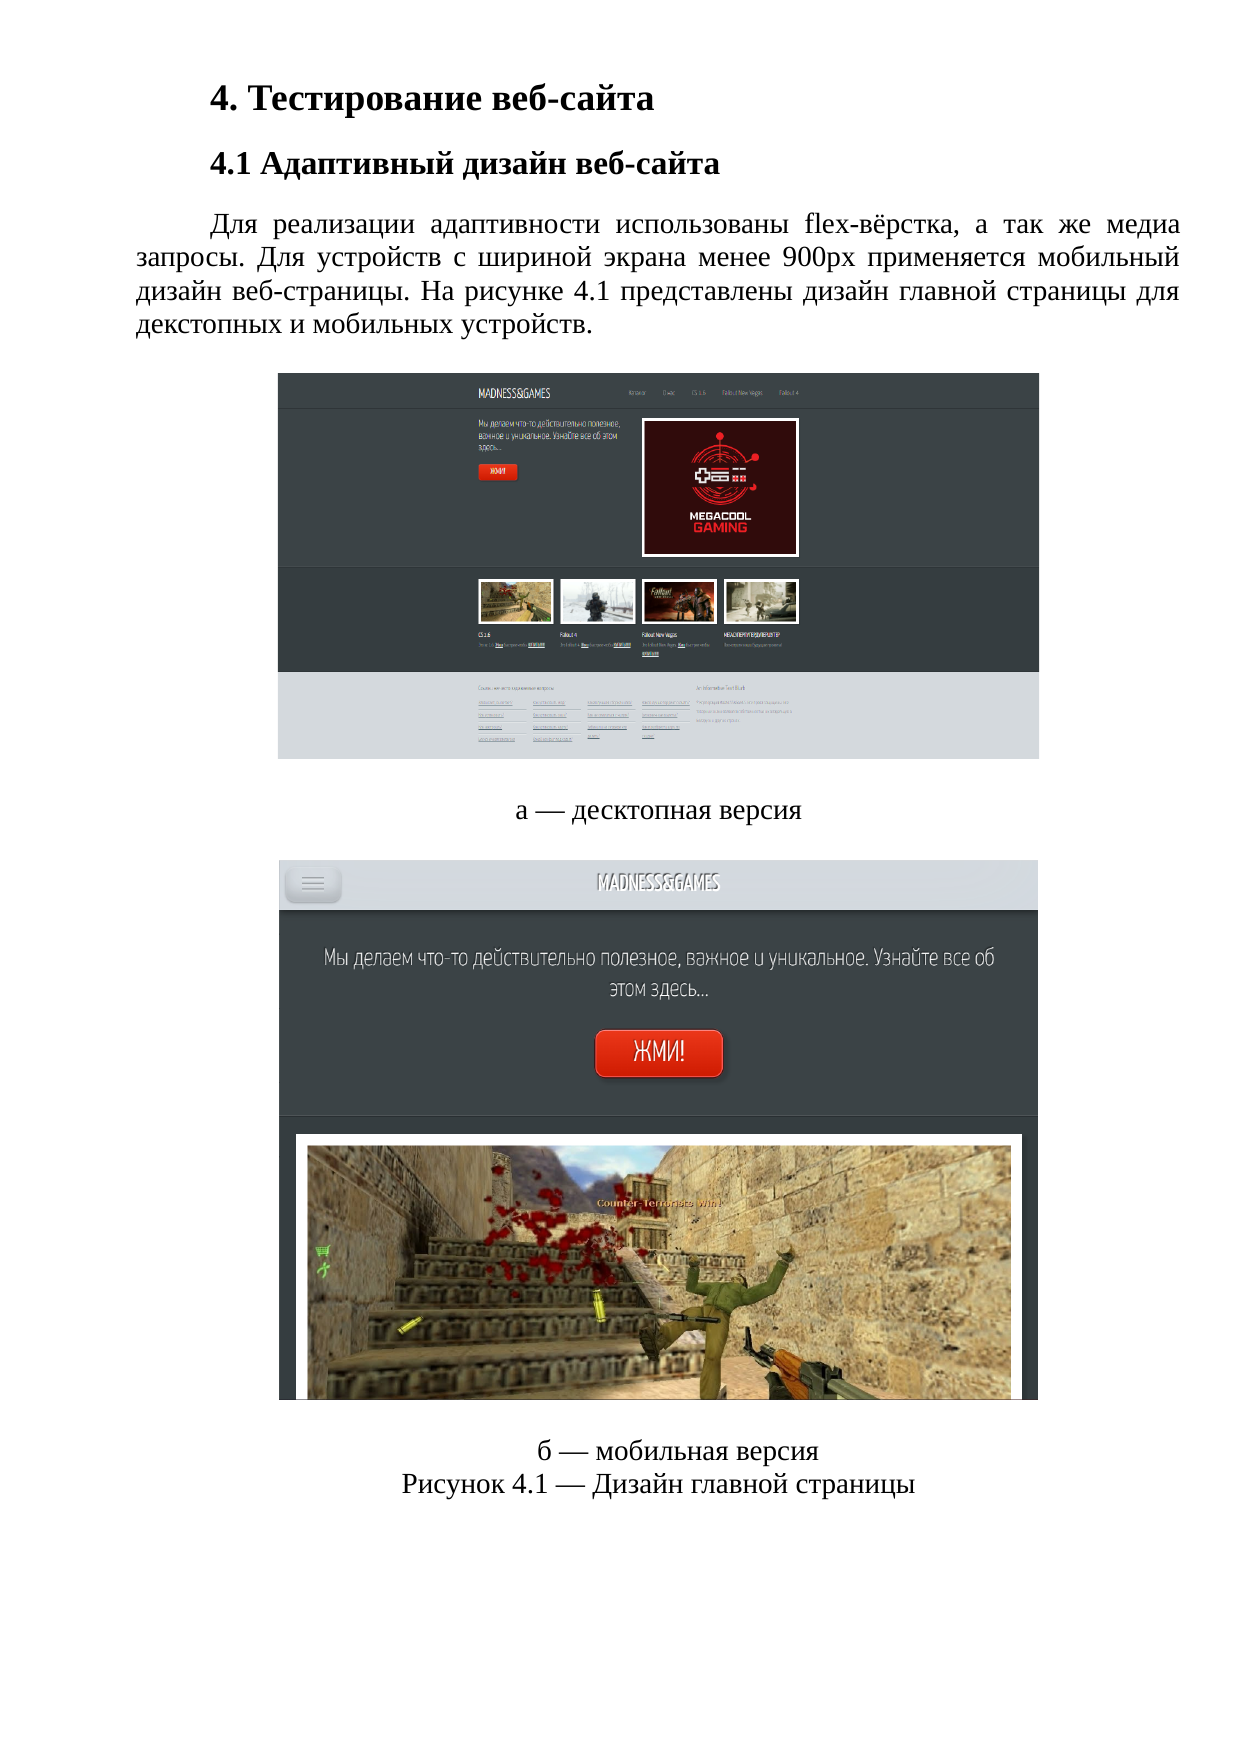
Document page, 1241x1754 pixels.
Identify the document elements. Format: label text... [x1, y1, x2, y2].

subtitle 4.1 Адаптивный дизайн веб-сайта [136, 143, 1181, 181]
text Для реализации адаптивности использованы flex-вёрстка, а так же медиа запросы. Для устройств с шириной экрана менее 900px применяется мобильный дизайн веб-страницы. На рисунке 4.1 представлены дизайн главной страницы для декстопных и мобильных устройств. [136, 206, 1181, 340]
subtitle 4. Тестирование веб-сайта [136, 75, 1181, 118]
text б — мобильная версия [136, 1433, 1181, 1466]
text Рисунок 4.1 — Дизайн главной страницы [136, 1466, 1181, 1500]
text а — десктопная версия [136, 792, 1181, 826]
